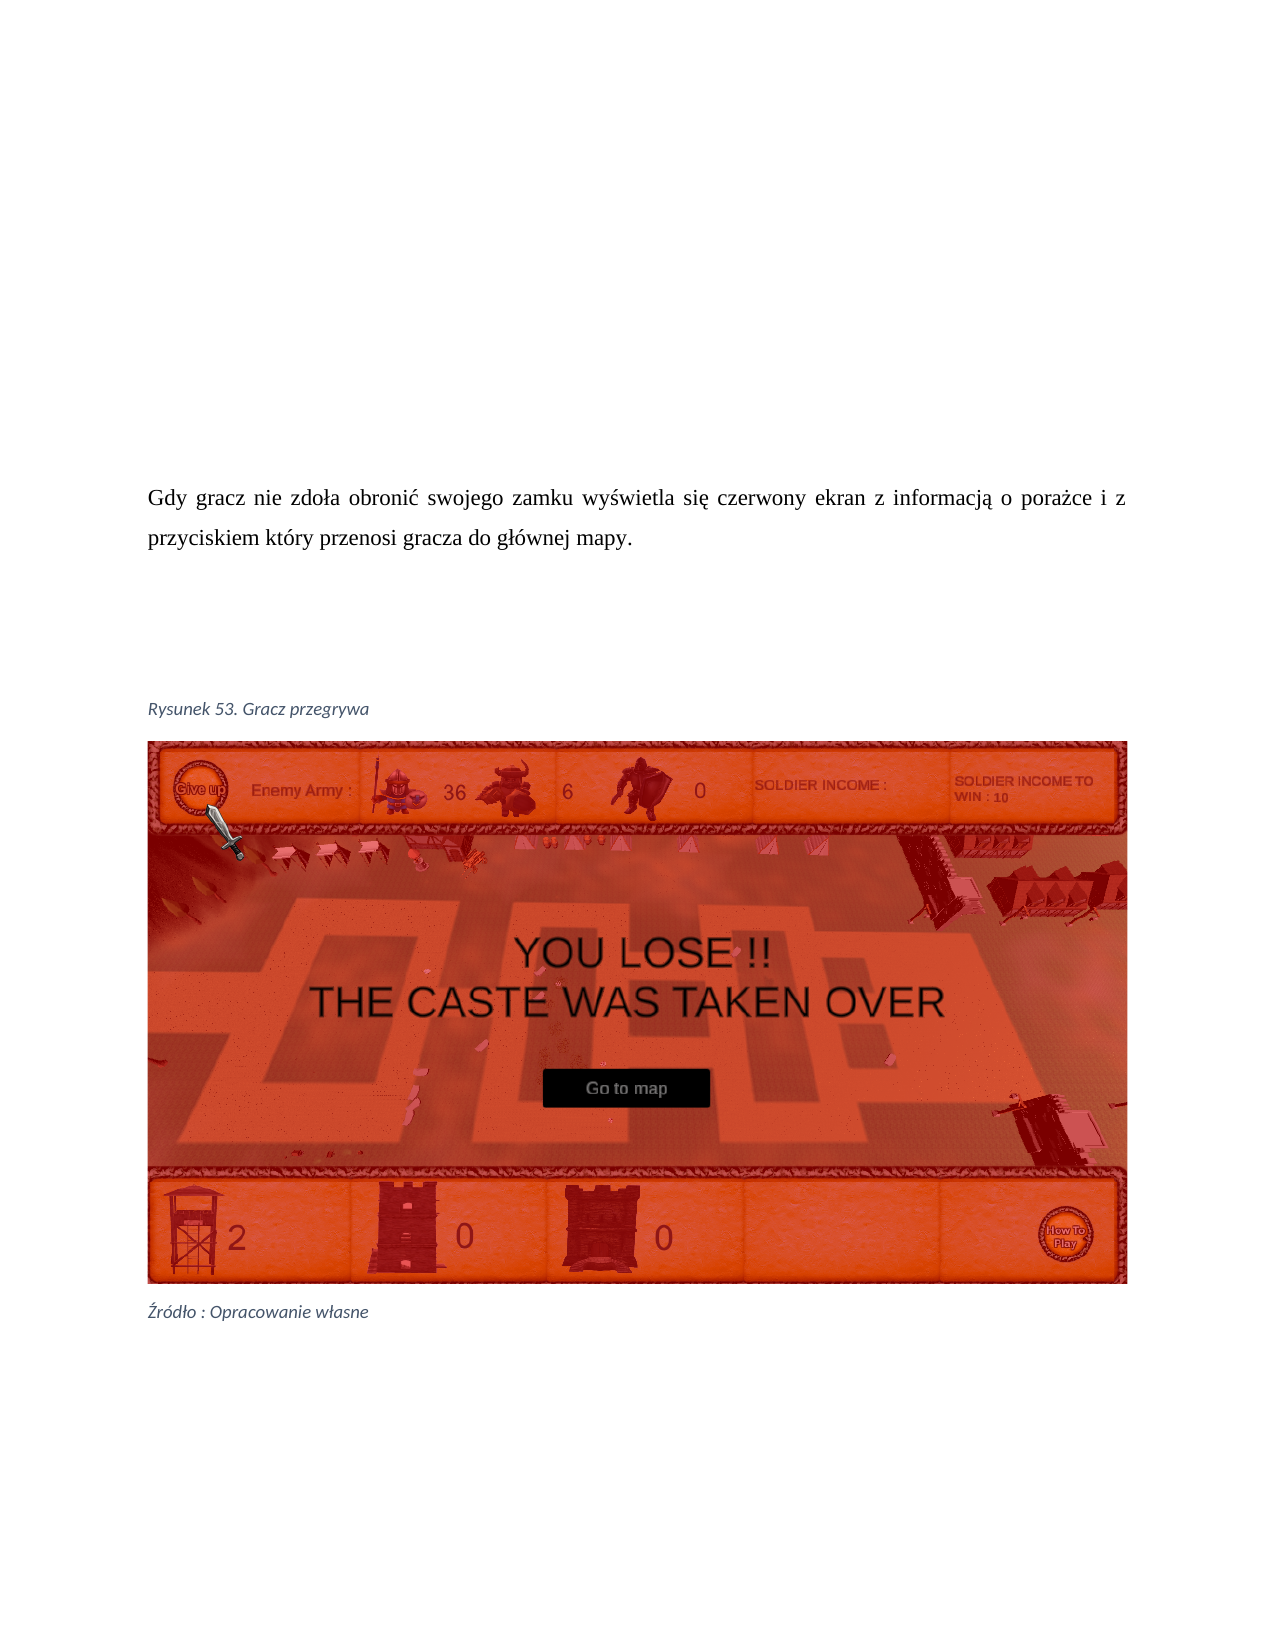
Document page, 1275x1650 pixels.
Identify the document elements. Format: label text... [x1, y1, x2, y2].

text Źródło : Opracowanie własne [148, 1300, 1127, 1323]
text Rysunek 53. Gracz przegrywa [148, 697, 1127, 720]
text Gdy gracz nie zdoła obronić swojego zamku wyświetla się czerwony ekran z informacją o porażce i z przyciskiem który przenosi gracza do głównej mapy. [148, 484, 1127, 550]
